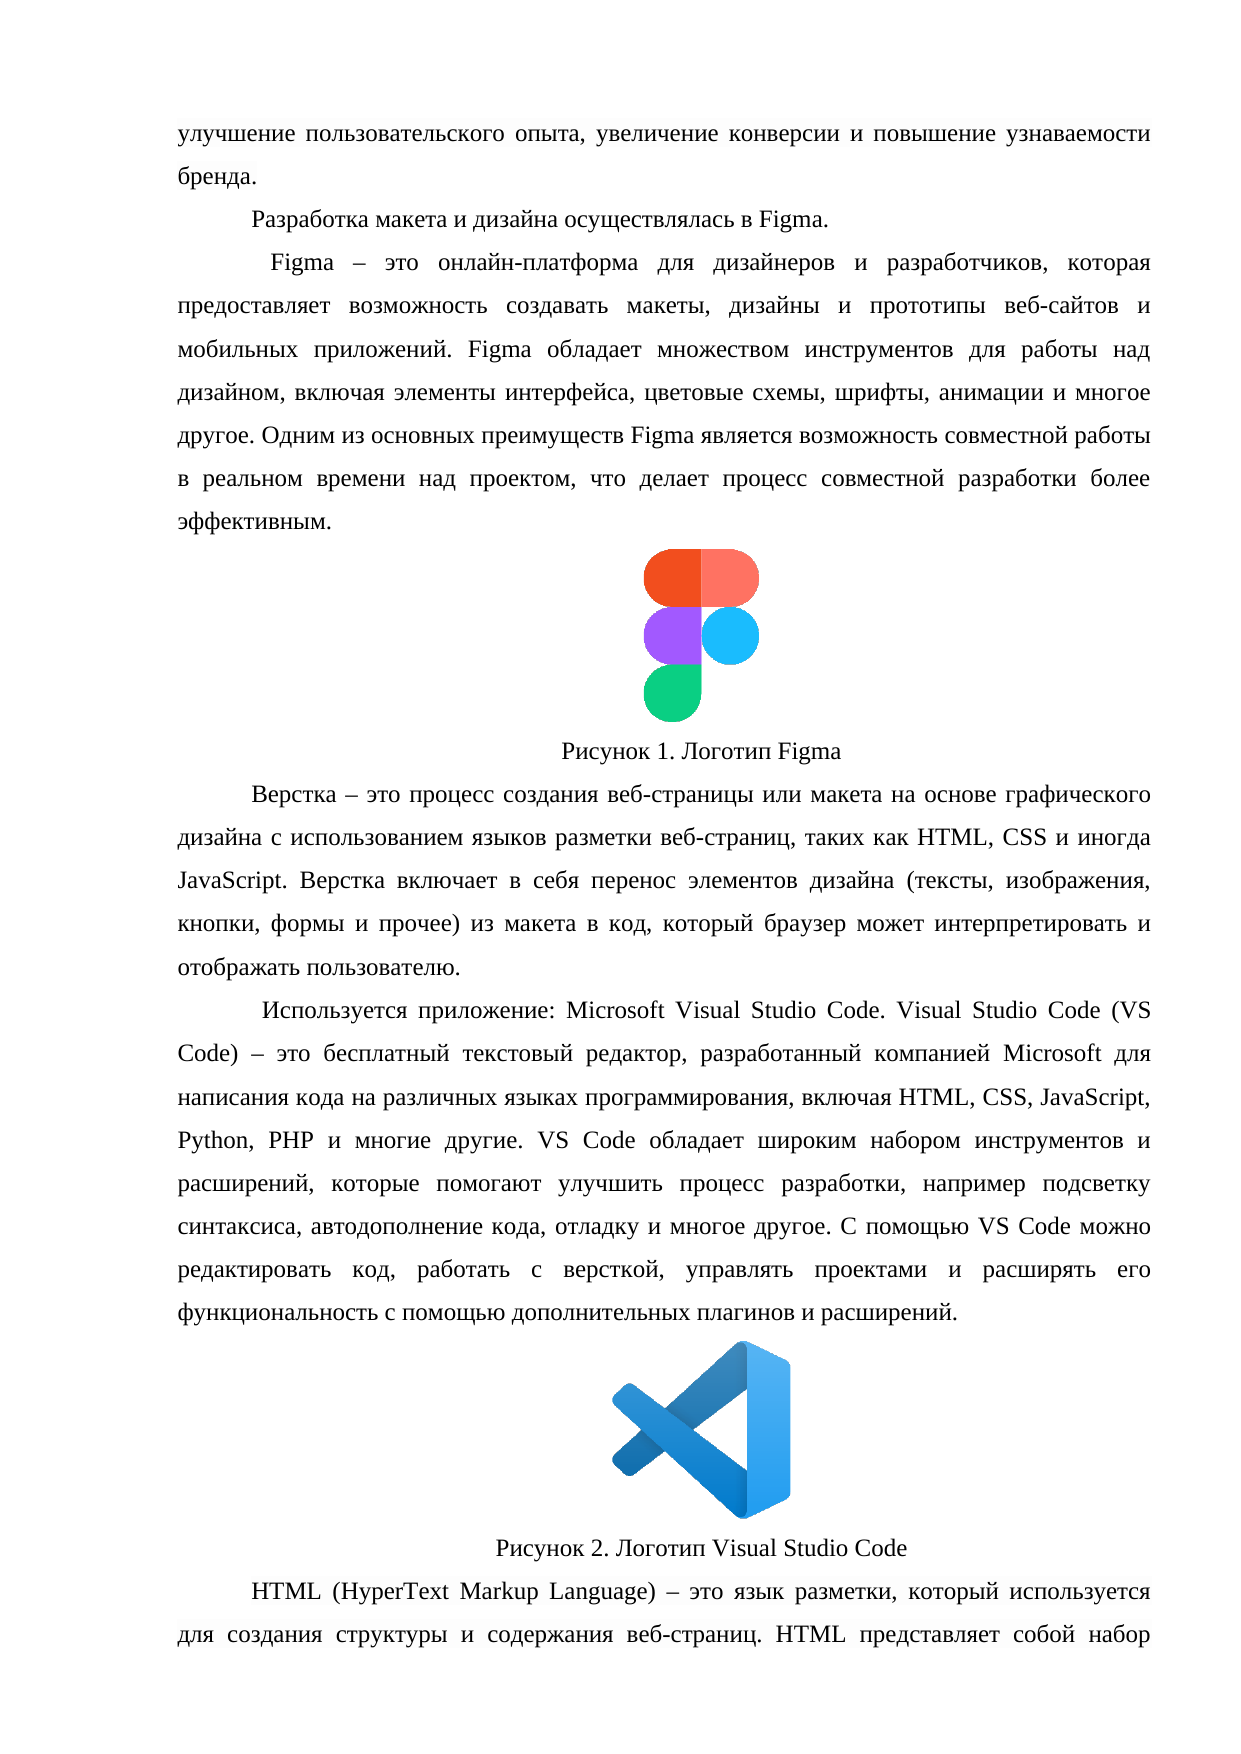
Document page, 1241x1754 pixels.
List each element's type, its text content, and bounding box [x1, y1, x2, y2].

text Figma – это онлайн-платформа для дизайнеров и разработчиков, которая предоставляет возможность создавать макеты, дизайны и прототипы веб-сайтов и мобильных приложений. Figma обладает множеством инструментов для работы над дизайном, включая элементы интерфейса, цветовые схемы, шрифты, анимации и многое другое. Одним из основных преимуществ Figma является возможность совместной работы в реальном времени над проектом, что делает процесс совместной разработки более эффективным. [177, 247, 1152, 535]
picture [612, 1340, 791, 1519]
text Используется приложение: Microsoft Visual Studio Code. Visual Studio Code (VS Code) – это бесплатный текстовый редактор, разработанный компанией Microsoft для написания кода на различных языках программирования, включая HTML, CSS, JavaScript, Python, PHP и многие другие. VS Code обладает широким набором инструментов и расширений, которые помогают улучшить процесс разработки, например подсветку синтаксиса, автодополнение кода, отладку и многое другое. С помощью VS Code можно редактировать код, работать с версткой, управлять проектами и расширять его функциональность с помощью дополнительных плагинов и расширений. [177, 995, 1152, 1326]
picture [643, 549, 759, 722]
text Рисунок 1. Логотип Figma [177, 736, 1152, 765]
text Рисунок 2. Логотип Visual Studio Code [177, 1533, 1152, 1562]
text HTML (HyperText Markup Language) – это язык разметки, который используется для создания структуры и содержания веб-страниц. HTML представляет собой набор [177, 1576, 1152, 1648]
text Верстка – это процесс создания веб-страницы или макета на основе графического дизайна с использованием языков разметки веб-страниц, таких как HTML, CSS и иногда JavaScript. Верстка включает в себя перенос элементов дизайна (тексты, изображения, кнопки, формы и прочее) из макета в код, который браузер может интерпретировать и отображать пользователю. [177, 779, 1152, 980]
text улучшение пользовательского опыта, увеличение конверсии и повышение узнаваемости бренда. [177, 118, 1152, 190]
text Разработка макета и дизайна осуществлялась в Figma. [177, 204, 1152, 233]
